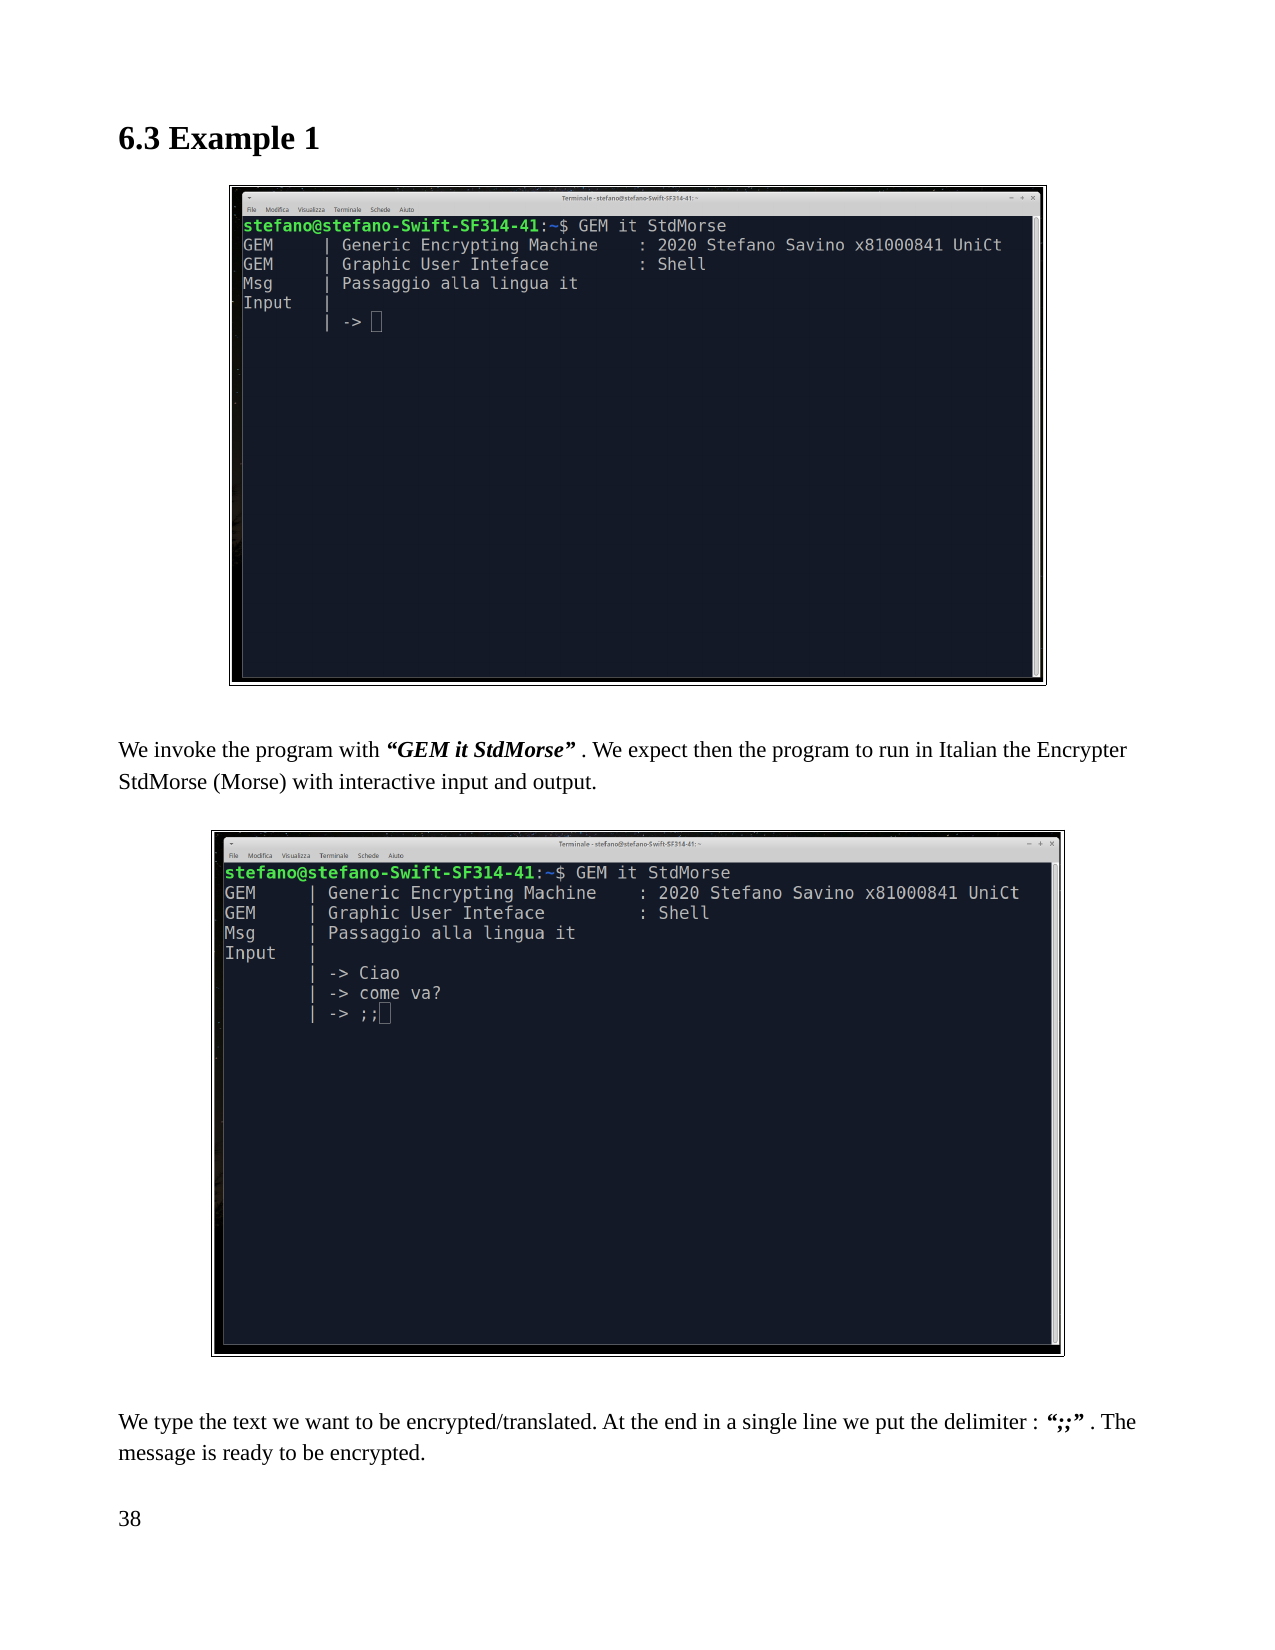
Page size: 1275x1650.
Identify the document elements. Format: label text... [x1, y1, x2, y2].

text We invoke the program with “GEM it StdMorse” . We expect then the program to run in Italian the Encrypter StdMorse (Morse) with interactive input and output. [118, 736, 1157, 794]
picture [1026, 187, 1044, 682]
subtitle 6.3 Example 1 [118, 118, 1157, 157]
text We type the text we want to be encrypted/translated. At the end in a single line we put the delimiter : “;;” . The message is ready to be encrypted. [118, 1408, 1157, 1466]
picture [1041, 832, 1061, 1354]
